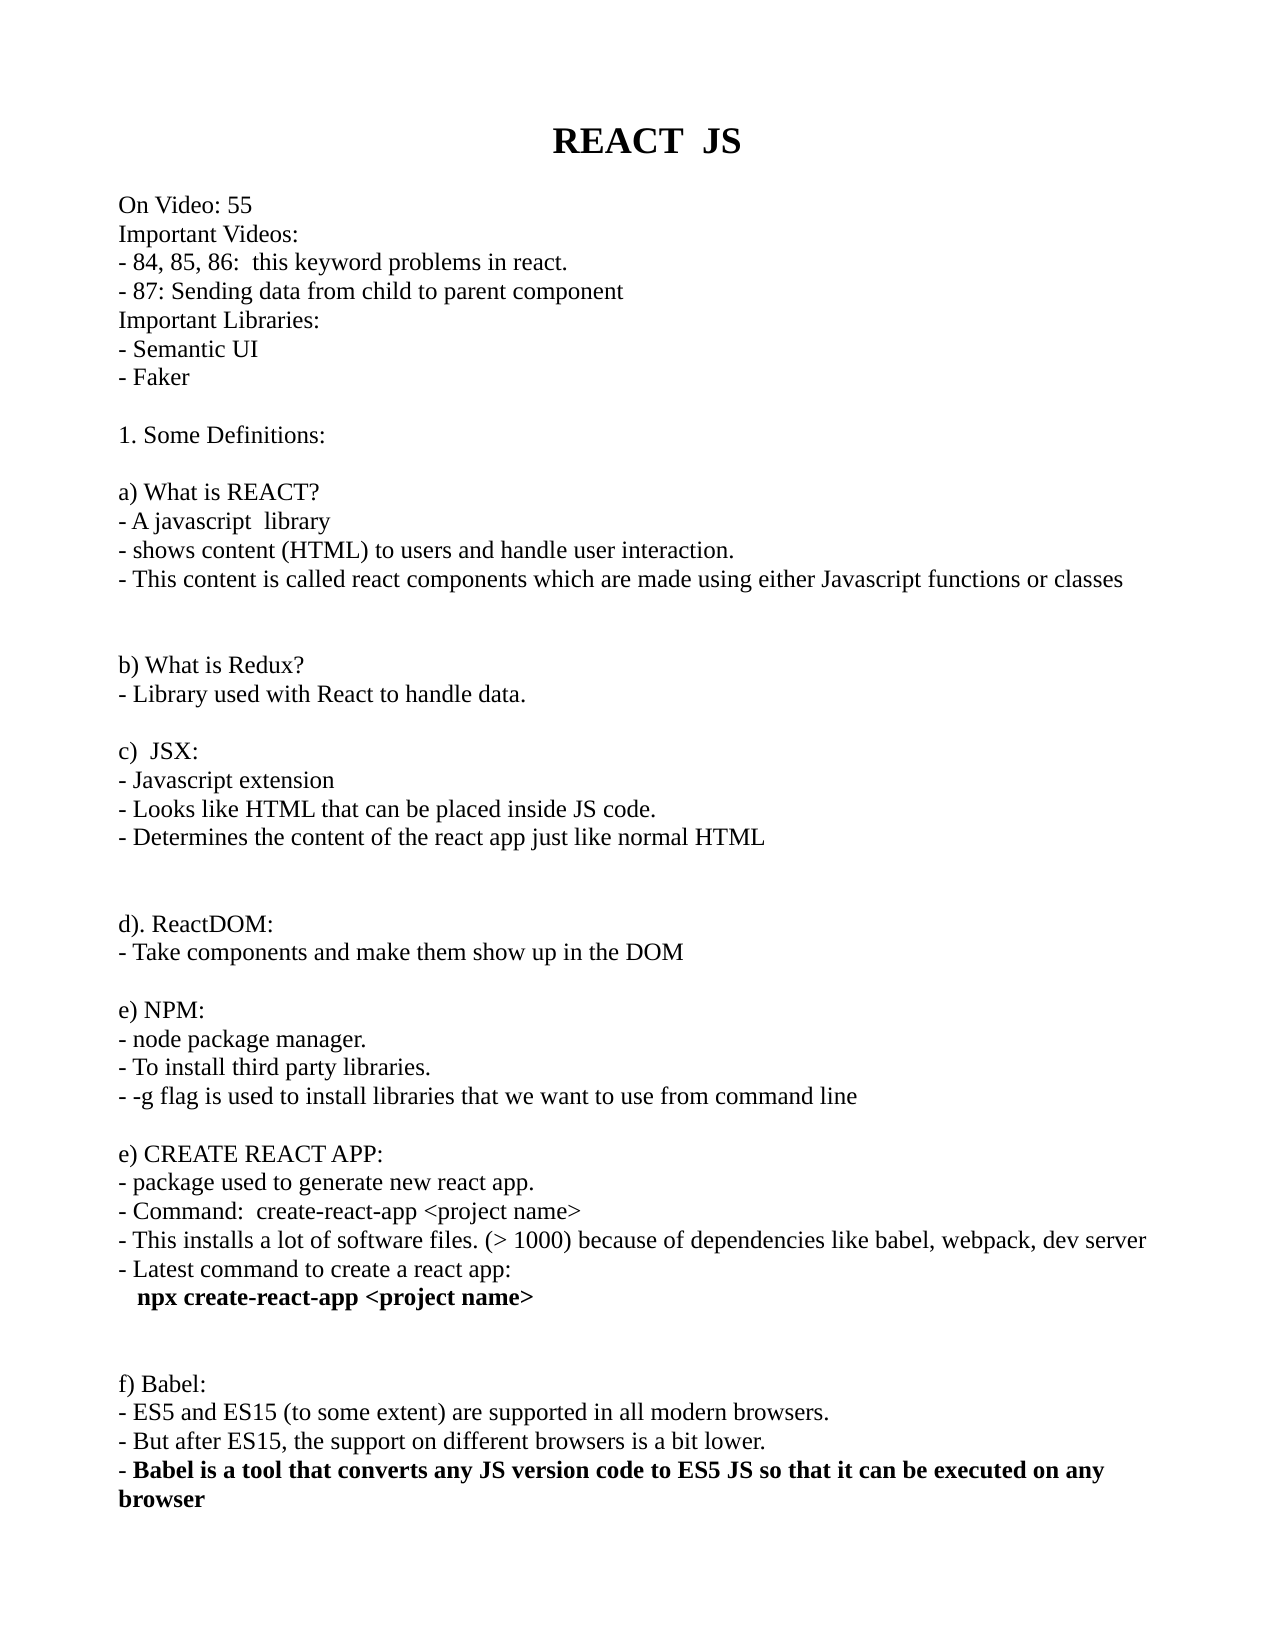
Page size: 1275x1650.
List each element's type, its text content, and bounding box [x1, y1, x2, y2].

text - But after ES15, the support on different browsers is a bit lower. [118, 1426, 1157, 1455]
text - A javascript library [118, 506, 1157, 535]
text - Faker [118, 362, 1157, 391]
text - This content is called react components which are made using either Javascript functions or classes [118, 564, 1157, 592]
text - Babel is a tool that converts any JS version code to ES5 JS so that it can be executed on any browser [118, 1455, 1157, 1512]
text b) What is Redux? [118, 650, 1157, 679]
text - 87: Sending data from child to parent component [118, 276, 1157, 305]
text f) Babel: [118, 1369, 1157, 1397]
text 1. Some Definitions: [118, 420, 1157, 449]
text - To install third party libraries. [118, 1052, 1157, 1081]
text - Looks like HTML that can be placed inside JS code. [118, 794, 1157, 822]
text - Determines the content of the react app just like normal HTML [118, 822, 1157, 851]
text - This installs a lot of software files. (> 1000) because of dependencies like babel, webpack, dev server [118, 1225, 1157, 1254]
text - Latest command to create a react app: [118, 1254, 1157, 1282]
text - package used to generate new react app. [118, 1167, 1157, 1196]
text - node package manager. [118, 1024, 1157, 1052]
text a) What is REACT? [118, 477, 1157, 506]
text npx create-react-app <project name> [118, 1282, 1157, 1311]
text Important Libraries: [118, 305, 1157, 334]
text - Javascript extension [118, 765, 1157, 794]
text - Semantic UI [118, 334, 1157, 362]
text e) CREATE REACT APP: [118, 1139, 1157, 1167]
text - Library used with React to handle data. [118, 679, 1157, 707]
text - shows content (HTML) to users and handle user interaction. [118, 535, 1157, 564]
text - -g flag is used to install libraries that we want to use from command line [118, 1081, 1157, 1110]
text - ES5 and ES15 (to some extent) are supported in all modern browsers. [118, 1397, 1157, 1426]
text - Command: create-react-app <project name> [118, 1196, 1157, 1225]
text c) JSX: [118, 736, 1157, 765]
text REACT JS [118, 118, 1157, 161]
text d). ReactDOM: [118, 909, 1157, 937]
text - 84, 85, 86: this keyword problems in react. [118, 247, 1157, 276]
text - Take components and make them show up in the DOM [118, 937, 1157, 966]
text On Video: 55 [118, 190, 1157, 219]
text e) NPM: [118, 995, 1157, 1024]
text Important Videos: [118, 219, 1157, 247]
